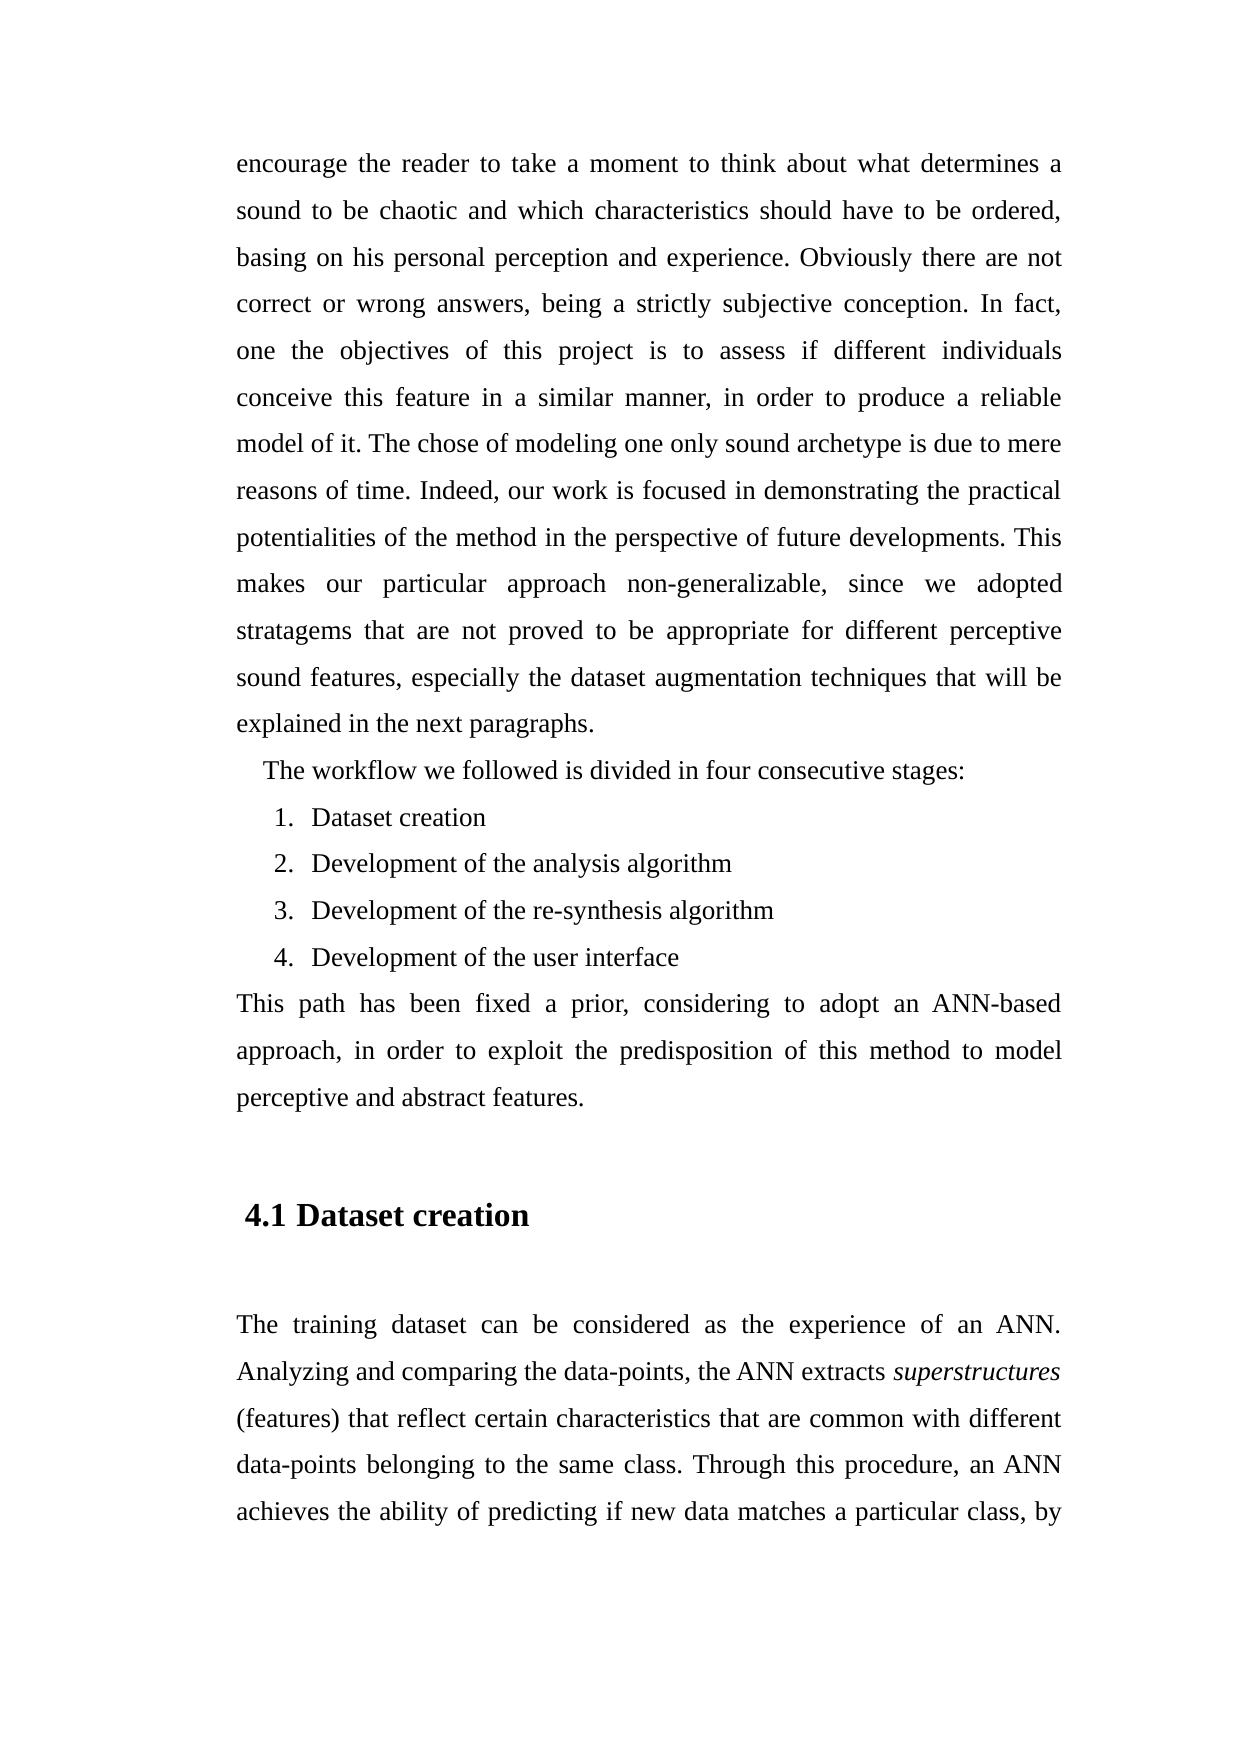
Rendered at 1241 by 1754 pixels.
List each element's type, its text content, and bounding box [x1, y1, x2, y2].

text The training dataset can be considered as the experience of an ANN. Analyzing and comparing the data-points, the ANN extracts superstructures (features) that reflect certain characteristics that are common with different data-points belonging to the same class. Through this procedure, an ANN achieves the ability of predicting if new data matches a particular class, by [236, 1309, 1063, 1526]
text The workflow we followed is divided in four consecutive stages: [236, 754, 1063, 785]
list Dataset creation [274, 801, 1063, 832]
text encourage the reader to take a moment to think about what determines a sound to be chaotic and which characteristics should have to be ordered, basing on his personal perception and experience. Obviously there are not correct or wrong answers, being a strictly subjective conception. In fact, one the objectives of this project is to assess if different individuals conceive this feature in a similar manner, in order to produce a reliable model of it. The chose of modeling one only sound archetype is due to mere reasons of time. Indeed, our work is focused in demonstrating the practical potentialities of the method in the perspective of future developments. This makes our particular approach non-generalizable, since we adopted stratagems that are not proved to be appropriate for different perceptive sound features, especially the dataset augmentation techniques that will be explained in the next paragraphs. [236, 148, 1063, 739]
list Development of the re-synthesis algorithm [274, 894, 1063, 925]
text This path has been fixed a prior, considering to adopt an ANN-based approach, in order to exploit the predisposition of this method to model perceptive and abstract features. [236, 988, 1063, 1112]
list Development of the user interface [274, 941, 1063, 972]
list Development of the analysis algorithm [274, 848, 1063, 879]
subtitle Dataset creation [236, 1195, 1063, 1234]
